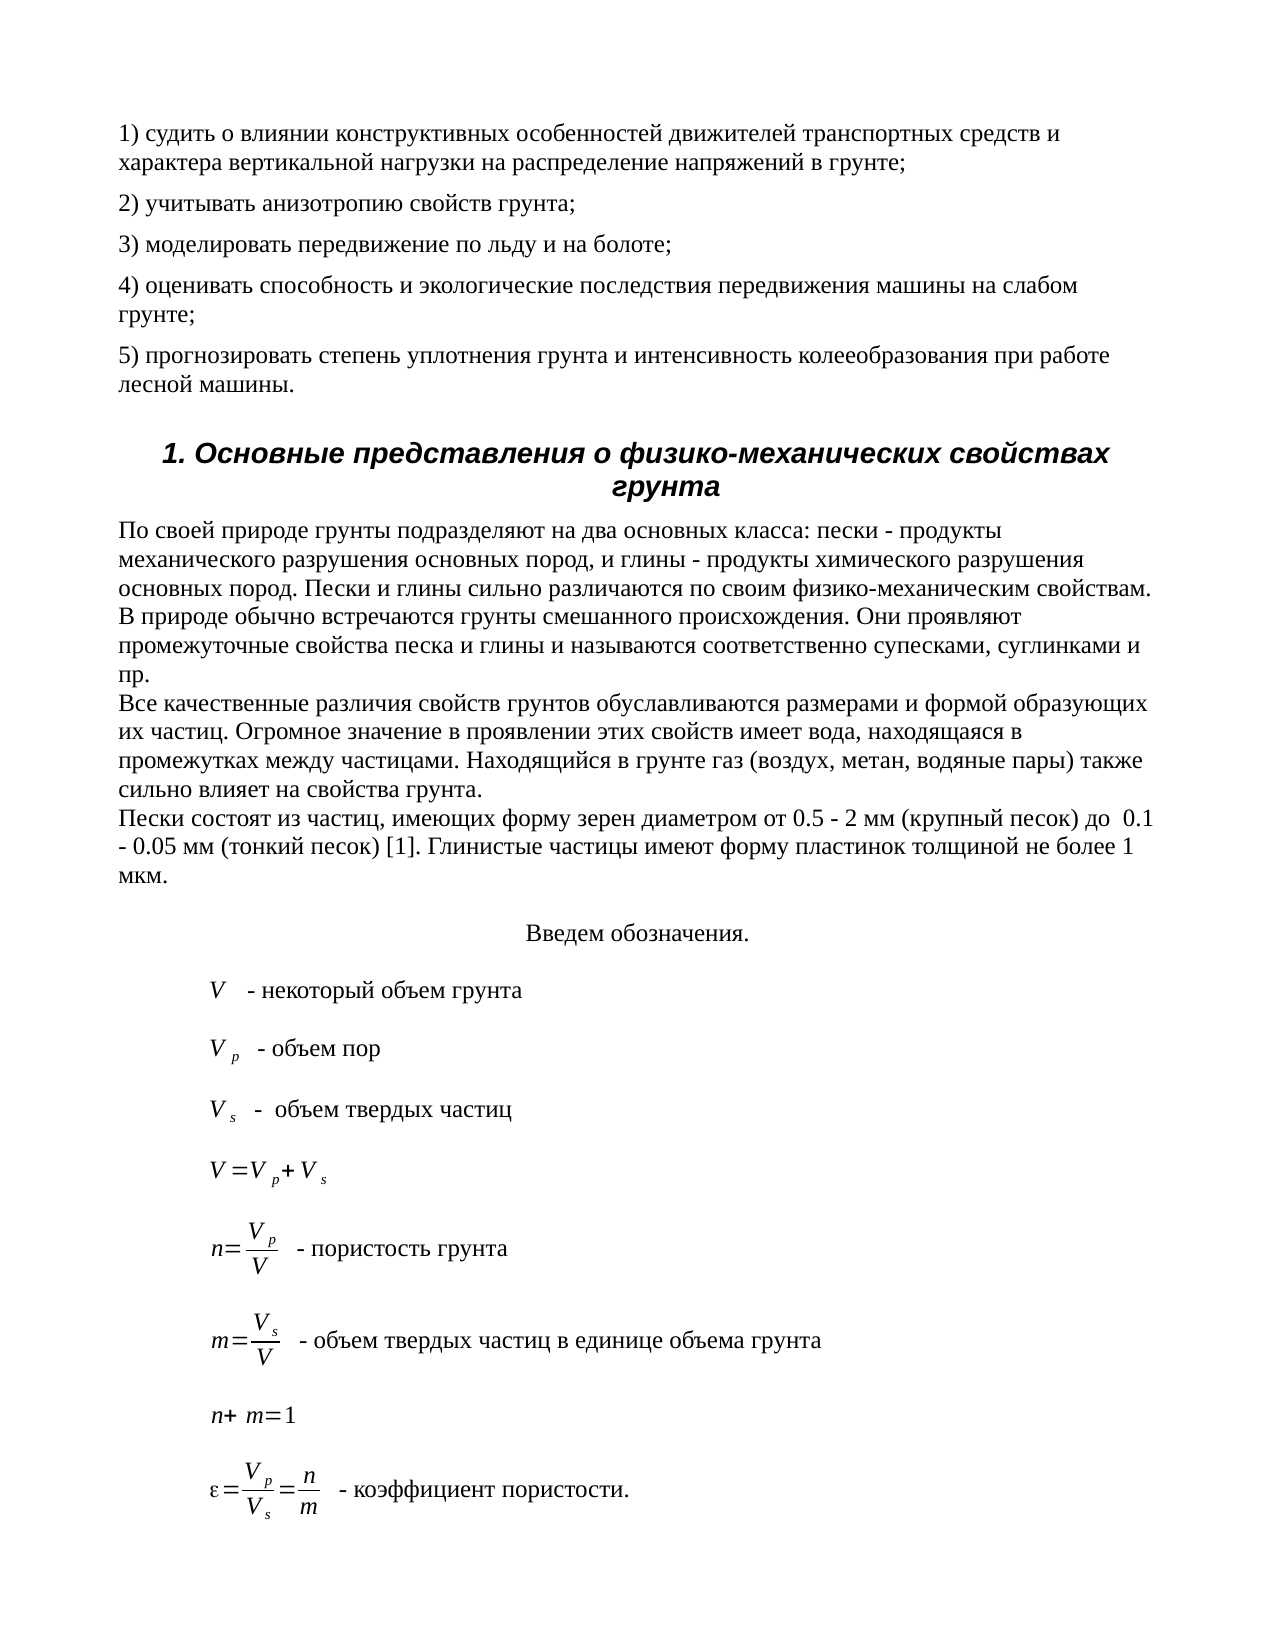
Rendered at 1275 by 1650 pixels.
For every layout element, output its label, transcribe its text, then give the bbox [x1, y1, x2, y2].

text 3) моделировать передвижение по льду и на болоте; [118, 229, 1157, 258]
text - объем пор [118, 1033, 1157, 1065]
text Пески состоят из частиц, имеющих форму зерен диаметром от 0.5 - 2 мм (крупный песок) до 0.1 - 0.05 мм (тонкий песок) [1]. Глинистые частицы имеют форму пластинок толщиной не более 1 мкм. [118, 803, 1157, 889]
text 4) оценивать способность и экологические последствия передвижения машины на слабом грунте; [118, 271, 1157, 328]
text По своей природе грунты подразделяют на два основных класса: пески - продукты механического разрушения основных пород, и глины - продукты химического разрушения основных пород. Пески и глины сильно различаются по своим физико-механическим свойствам. [118, 515, 1157, 601]
text В природе обычно встречаются грунты смешанного происхождения. Они проявляют промежуточные свойства песка и глины и называются соответственно супесками, суглинками и пр. [118, 601, 1157, 688]
text 2) учитывать анизотропию свойств грунта; [118, 188, 1157, 217]
text 1) судить о влиянии конструктивных особенностей движителей транспортных средств и характера вертикальной нагрузки на распределение напряжений в грунте; [118, 118, 1157, 176]
text - объем твердых частиц [118, 1094, 1157, 1126]
text 5) прогнозировать степень уплотнения грунта и интенсивность колееобразования при работе лесной машины. [118, 341, 1157, 398]
text - коэффициент пористости. [118, 1457, 1157, 1523]
text Все качественные различия свойств грунтов обуславливаются размерами и формой образующих их частиц. Огромное значение в проявлении этих свойств имеет вода, находящаяся в промежутках между частицами. Находящийся в грунте газ (воздух, метан, водяные пары) также сильно влияет на свойства грунта. [118, 688, 1157, 803]
text - объем твердых частиц в единице объема грунта [118, 1308, 1157, 1371]
subtitle 1. Основные представления о физико-механических свойствах грунта [118, 436, 1157, 503]
text - некоторый объем грунта [118, 975, 1157, 1004]
text Введем обозначения. [118, 918, 1157, 946]
text - пористость грунта [118, 1216, 1157, 1279]
